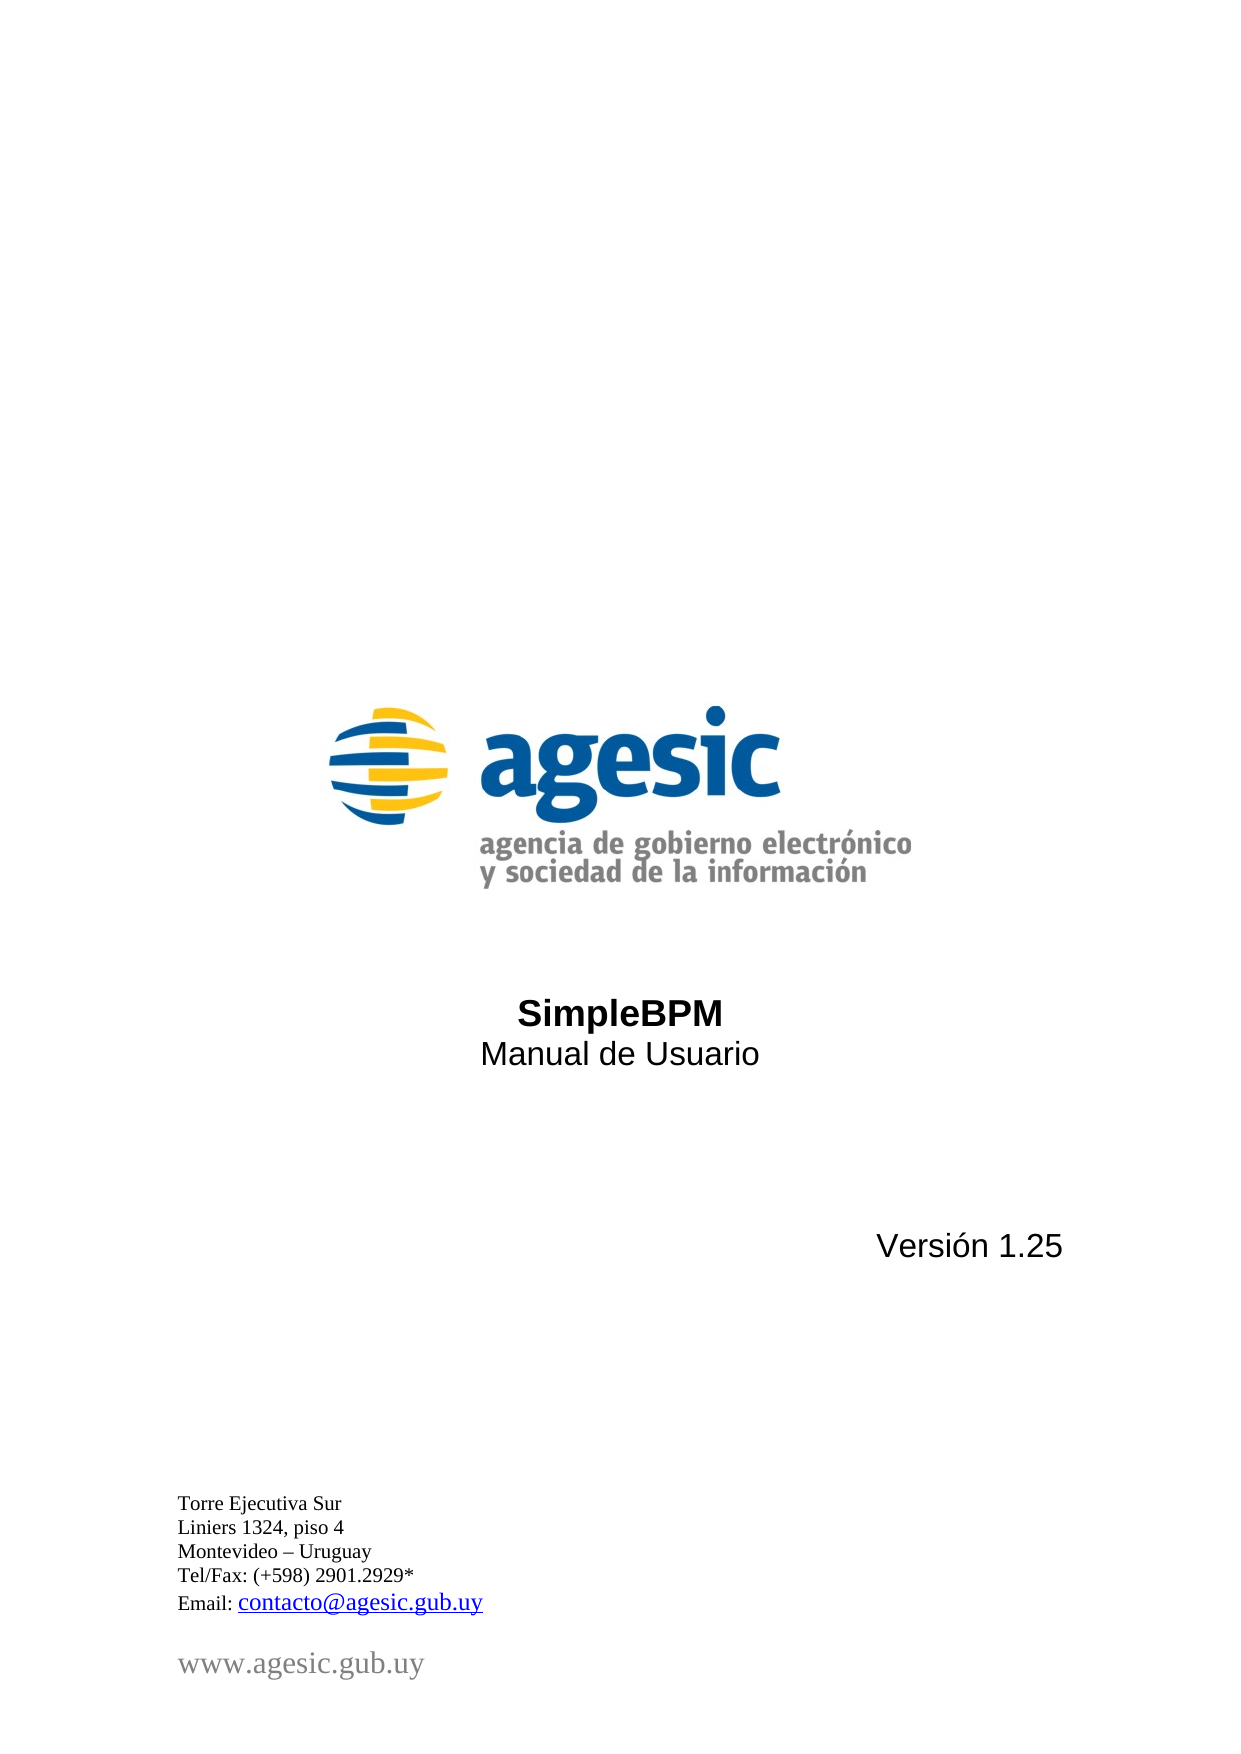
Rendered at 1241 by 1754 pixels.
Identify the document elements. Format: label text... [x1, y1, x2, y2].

text Manual de Usuario [177, 1034, 1063, 1072]
text SimpleBPM [177, 991, 1063, 1034]
picture [322, 655, 919, 926]
text Versión 1.25 [177, 1226, 1063, 1264]
